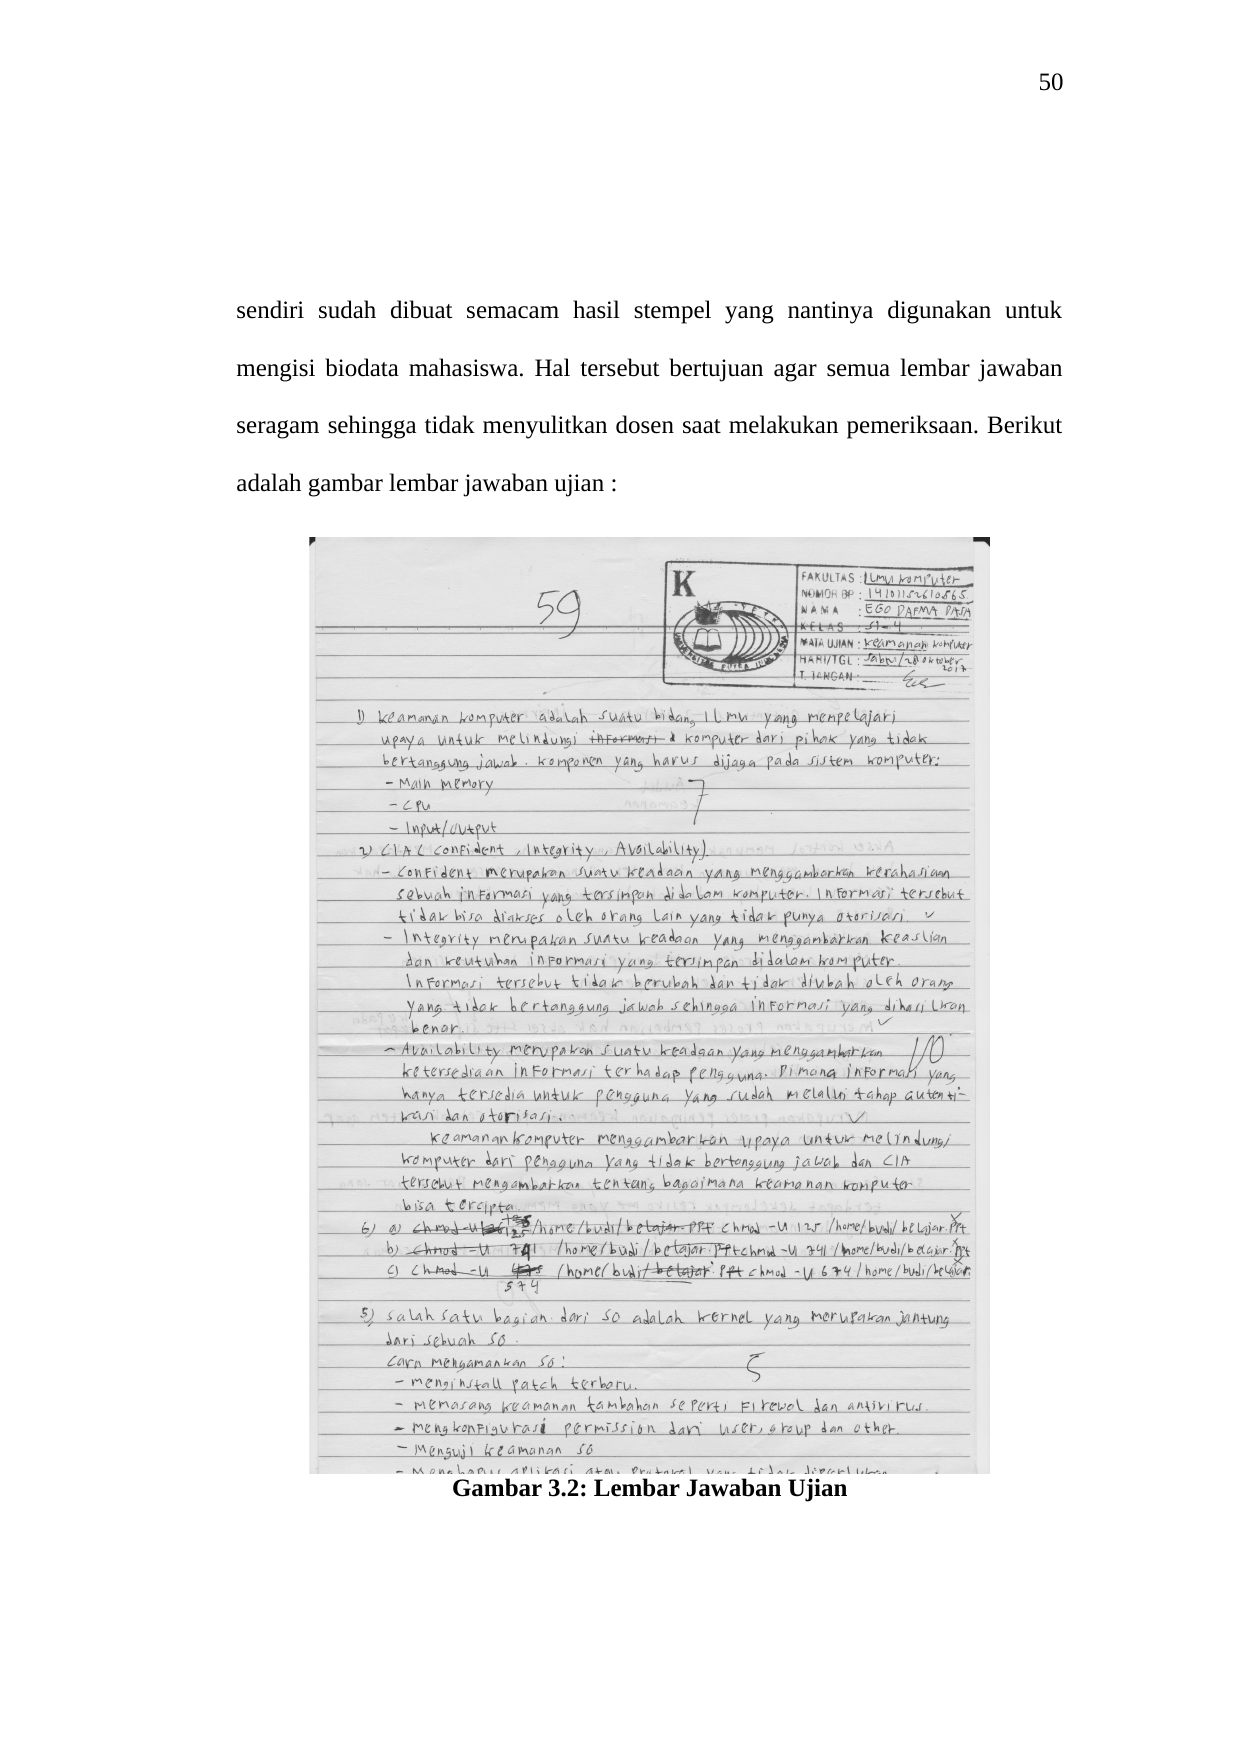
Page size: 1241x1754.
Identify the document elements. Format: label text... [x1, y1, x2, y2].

text [309, 525, 990, 537]
text Gambar 3.2: Lembar Jawaban Ujian [309, 1474, 990, 1502]
text sendiri sudah dibuat semacam hasil stempel yang nantinya digunakan untuk mengisi biodata mahasiswa. Hal tersebut bertujuan agar semua lembar jawaban seragam sehingga tidak menyulitkan dosen saat melakukan pemeriksaan. Berikut adalah gambar lembar jawaban ujian : [236, 295, 1063, 497]
